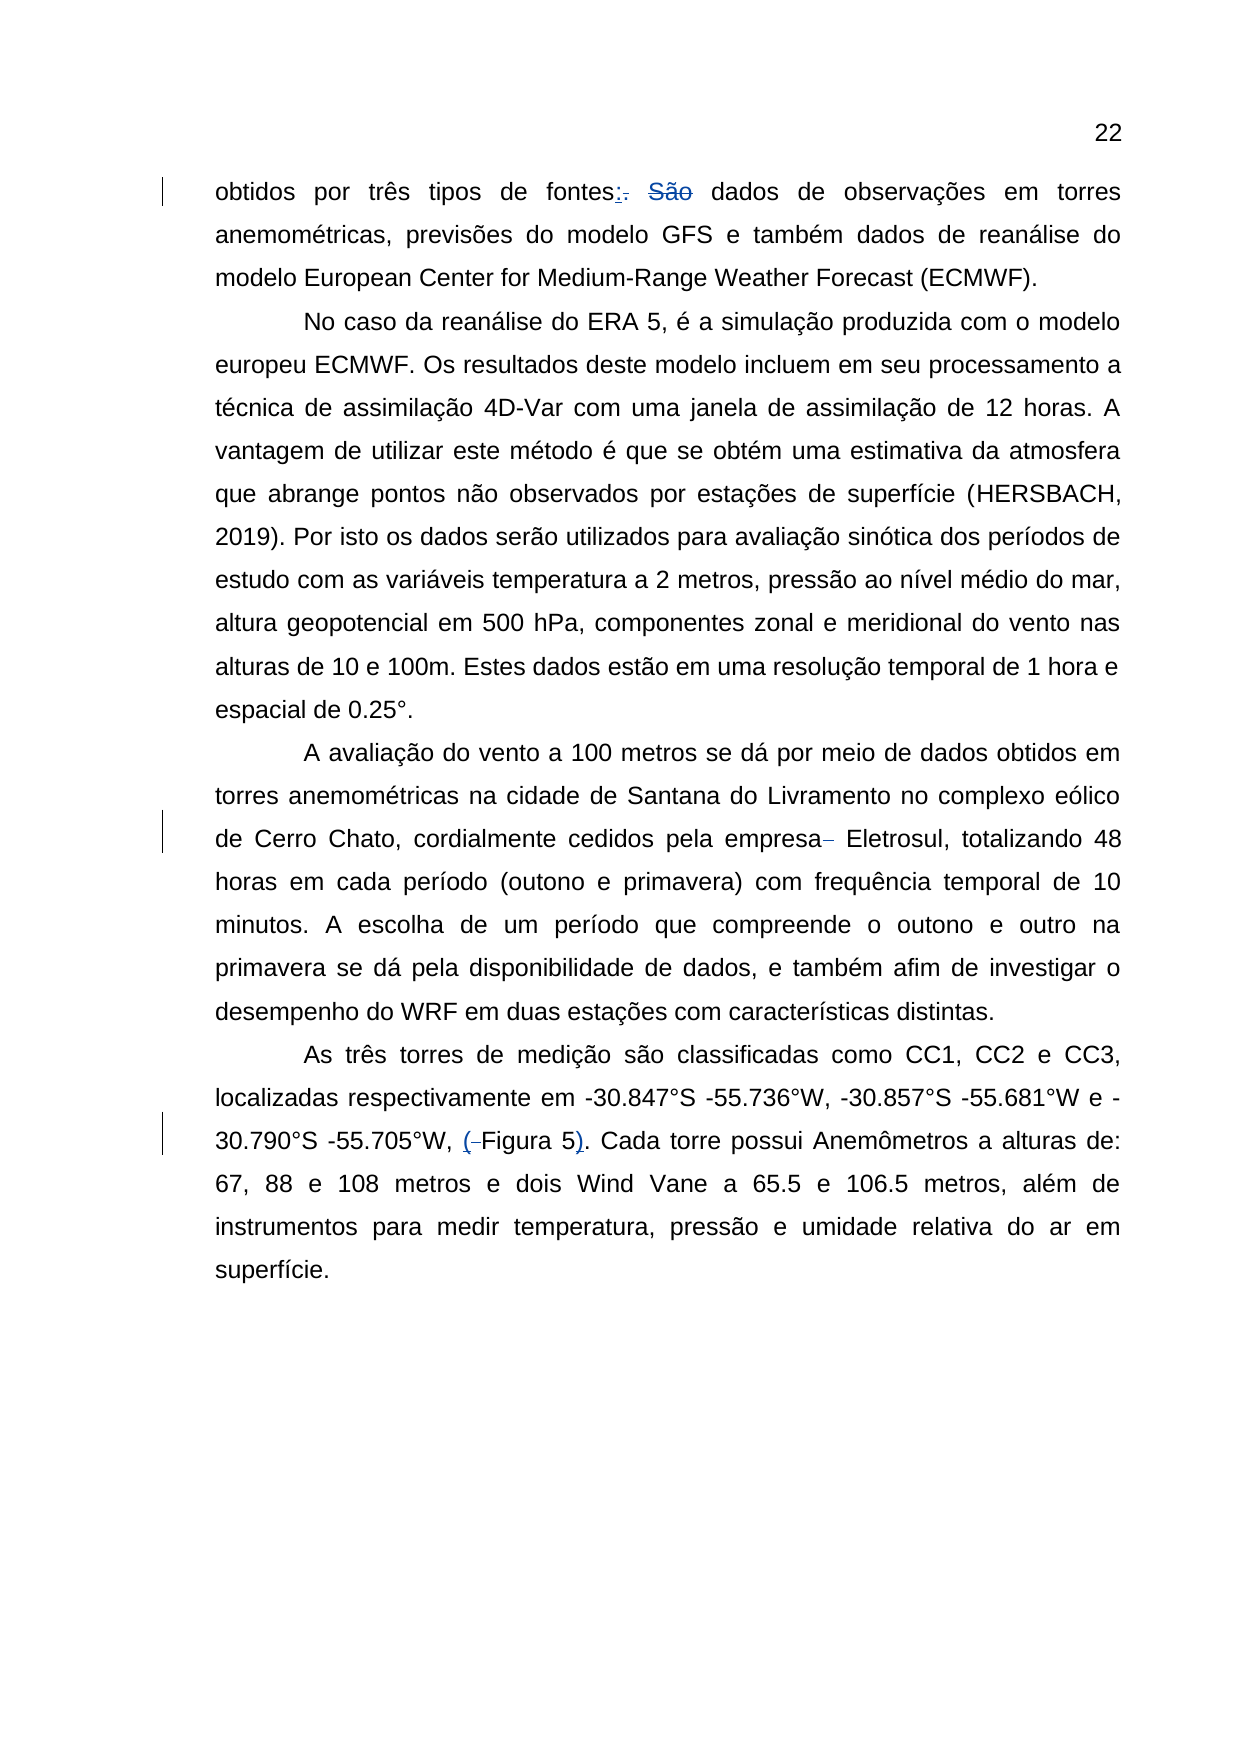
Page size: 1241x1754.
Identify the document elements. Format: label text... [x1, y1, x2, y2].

text As três torres de medição são classificadas como CC1, CC2 e CC3, localizadas respectivamente em -30.847°S -55.736°W, -30.857°S -55.681°W e -30.790°S -55.705°W, (Figura 5). Cada torre possui Anemômetros a alturas de: 67, 88 e 108 metros e dois Wind Vane a 65.5 e 106.5 metros, além de instrumentos para medir temperatura, pressão e umidade relativa do ar em superfície. [215, 1040, 1122, 1284]
text obtidos por três tipos de fontes: dados de observações em torres anemométricas, previsões do modelo GFS e também dados de reanálise do modelo European Center for Medium-Range Weather Forecast (ECMWF). [215, 177, 1122, 292]
text A avaliação do vento a 100 metros se dá por meio de dados obtidos em torres anemométricas na cidade de Santana do Livramento no complexo eólico de Cerro Chato, cordialmente cedidos pela empresa Eletrosul, totalizando 48 horas em cada período (outono e primavera) com frequência temporal de 10 minutos. A escolha de um período que compreende o outono e outro na primavera se dá pela disponibilidade de dados, e também afim de investigar o desempenho do WRF em duas estações com características distintas. [215, 738, 1122, 1025]
text No caso da reanálise do ERA 5, é a simulação produzida com o modelo europeu ECMWF. Os resultados deste modelo incluem em seu processamento a técnica de assimilação 4D-Var com uma janela de assimilação de 12 horas. A vantagem de utilizar este método é que se obtém uma estimativa da atmosfera que abrange pontos não observados por estações de superfície (HERSBACH, 2019). Por isto os dados serão utilizados para avaliação sinótica dos períodos de estudo com as variáveis temperatura a 2 metros, pressão ao nível médio do mar, altura geopotencial em 500 hPa, componentes zonal e meridional do vento nas alturas de 10 e 100m. Estes dados estão em uma resolução temporal de 1 hora e [215, 307, 1122, 680]
text espacial de 0.25°. [215, 695, 1122, 723]
